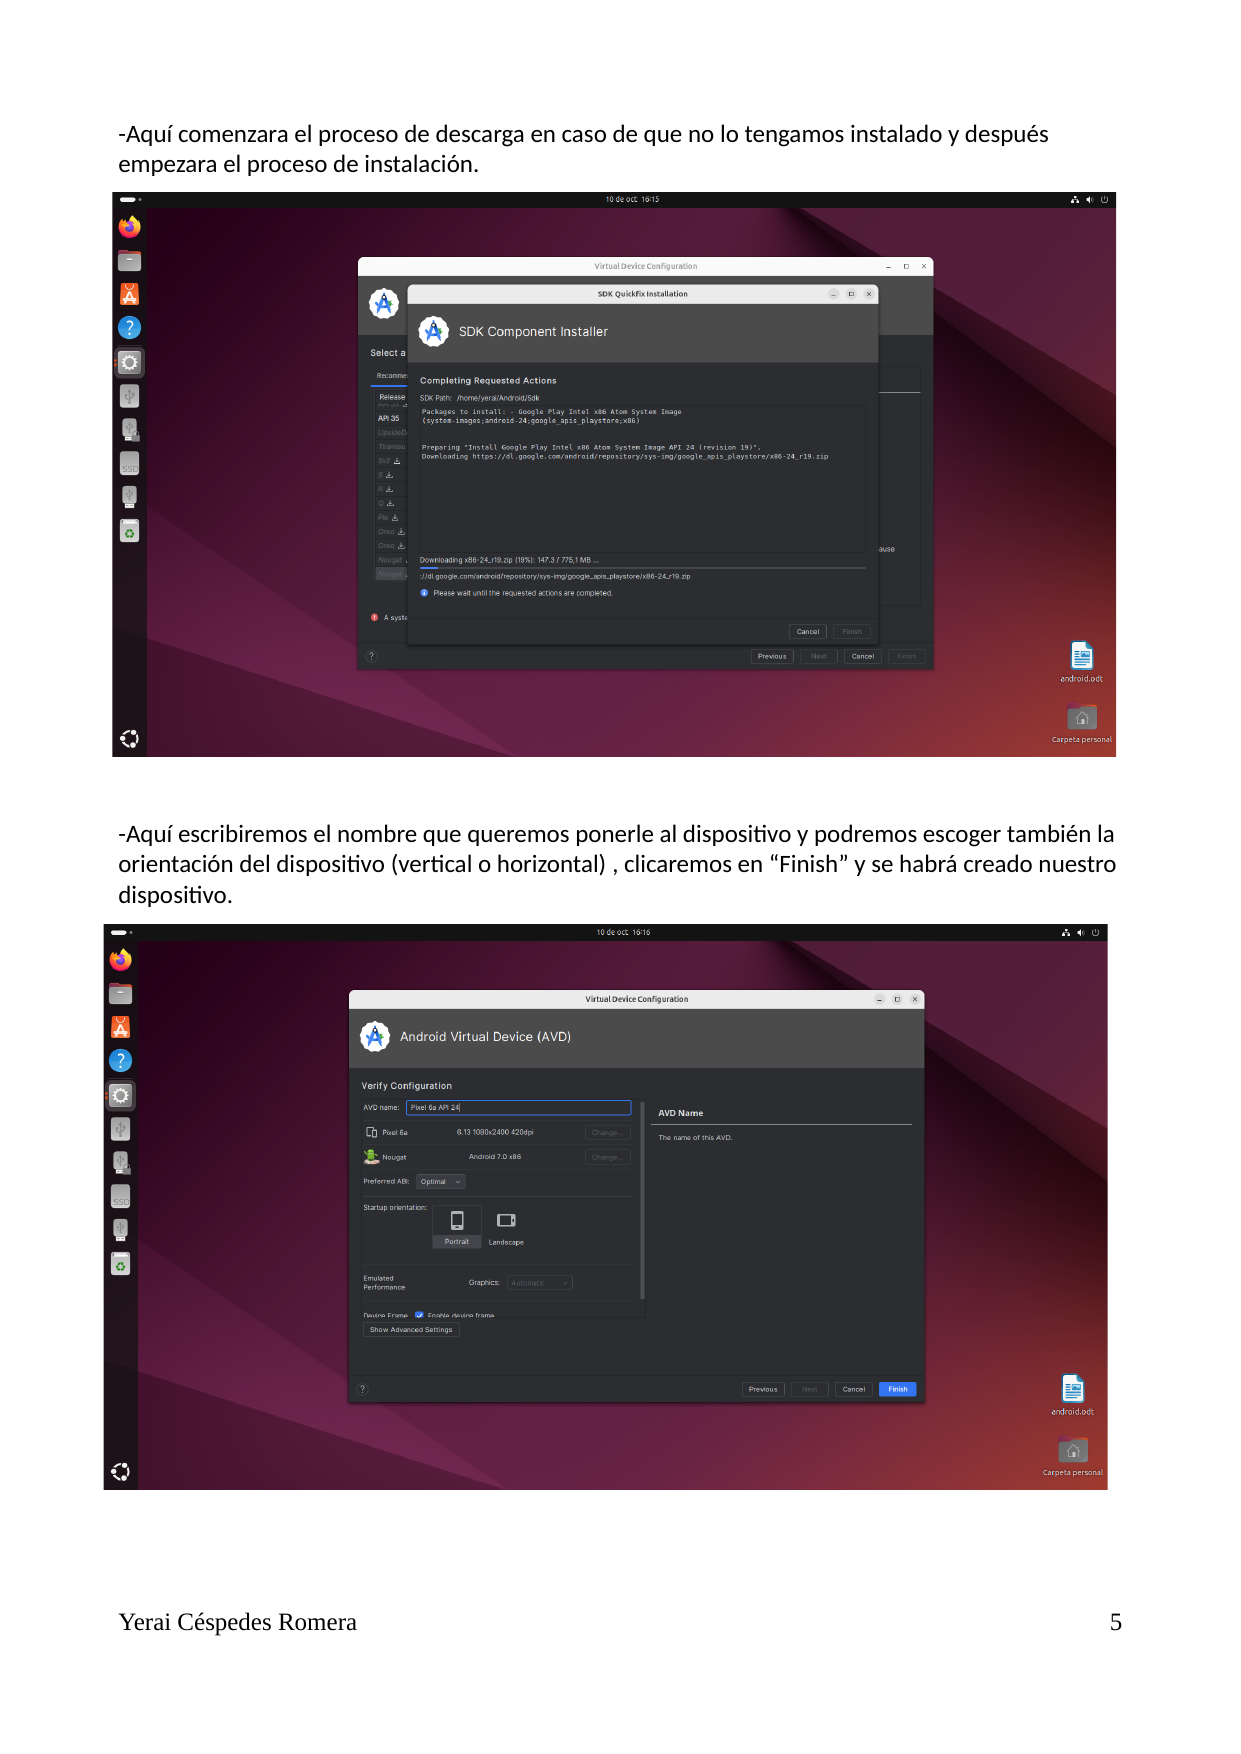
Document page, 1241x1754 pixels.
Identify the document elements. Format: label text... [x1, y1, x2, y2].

picture [112, 192, 1117, 757]
text -Aquí escribiremos el nombre que queremos ponerle al dispositivo y podremos escoger también la orientación del dispositivo (vertical o horizontal) , clicaremos en “Finish” y se habrá creado nuestro dispositivo. [118, 818, 1122, 909]
picture [103, 924, 1108, 1490]
text -Aquí comenzara el proceso de descarga en caso de que no lo tengamos instalado y después empezara el proceso de instalación. [118, 118, 1122, 179]
